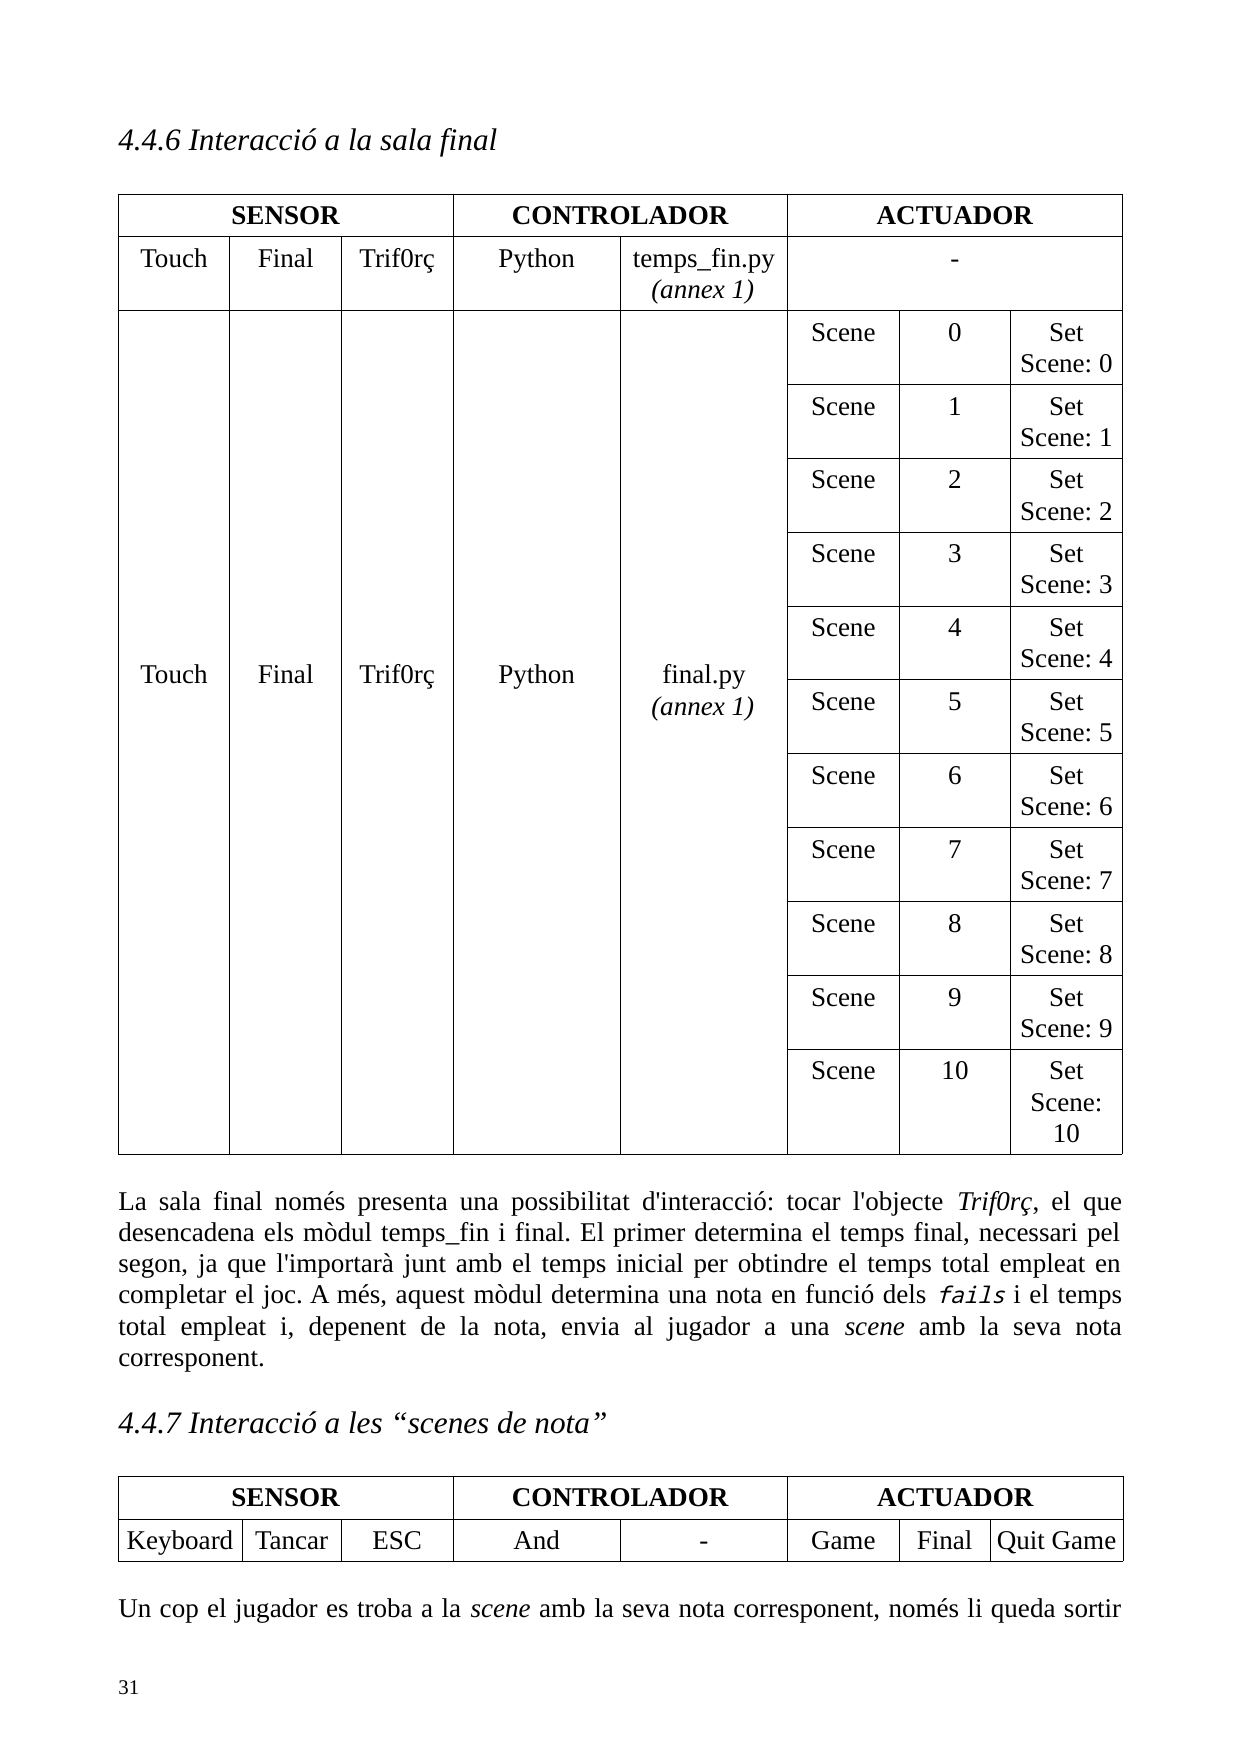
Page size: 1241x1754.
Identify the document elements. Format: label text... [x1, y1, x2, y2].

table_cell Set Scene: 2 [1011, 459, 1122, 532]
table_cell Final [230, 237, 341, 310]
table_header ACTUADOR [788, 1477, 1123, 1518]
table_cell Set Scene: 7 [1011, 828, 1122, 901]
table_cell Scene [788, 459, 899, 532]
table_cell Trif0rç [342, 311, 453, 1154]
table_cell Scene [788, 533, 899, 606]
table_cell Set Scene: 0 [1011, 311, 1122, 384]
table_cell 1 [900, 385, 1010, 458]
table_cell Scene [788, 754, 899, 827]
table_cell Scene [788, 1050, 899, 1154]
table_cell Scene [788, 902, 899, 975]
table_cell Set Scene: 6 [1011, 754, 1122, 827]
table_cell Set Scene: 5 [1011, 680, 1122, 753]
table_cell Scene [788, 976, 899, 1049]
text Un cop el jugador es troba a la scene amb la seva nota corresponent, només li queda sortir [118, 1592, 1122, 1623]
text 4.4.7 Interacció a les “scenes de nota” [118, 1404, 1122, 1440]
table_cell Scene [788, 828, 899, 901]
table_header SENSOR [119, 195, 453, 236]
table_cell Quit Game [991, 1520, 1123, 1561]
text 4.4.6 Interacció a la sala final [118, 122, 1122, 158]
table_cell Scene [788, 385, 899, 458]
table_cell 9 [900, 976, 1010, 1049]
table_header ACTUADOR [788, 195, 1122, 236]
table_cell And [454, 1520, 620, 1561]
table_cell - [621, 1520, 787, 1561]
table_cell temps_fin.py (annex 1) [621, 237, 787, 310]
table_cell 4 [900, 607, 1010, 679]
table_cell Keyboard [119, 1520, 242, 1561]
table_cell Set Scene: 9 [1011, 976, 1122, 1049]
table_cell Set Scene: 3 [1011, 533, 1122, 606]
table_cell Final [900, 1520, 990, 1561]
text La sala final només presenta una possibilitat d'interacció: tocar l'objecte Trif0rç, el que desencadena els mòdul temps_fin i final. El primer determina el temps final, necessari pel segon, ja que l'importarà junt amb el temps inicial per obtindre el temps total empleat en completar el joc. A més, aquest mòdul determina una nota en funció dels fails i el temps total empleat i, depenent de la nota, envia al jugador a una scene amb la seva nota corresponent. [118, 1185, 1122, 1373]
table_cell Set Scene: 4 [1011, 607, 1122, 679]
table_cell 7 [900, 828, 1010, 901]
table_cell 8 [900, 902, 1010, 975]
table_cell 0 [900, 311, 1010, 384]
table_header CONTROLADOR [454, 1477, 787, 1518]
table_cell 6 [900, 754, 1010, 827]
table_cell 10 [900, 1050, 1010, 1154]
table_cell 2 [900, 459, 1010, 532]
table_cell Set Scene: 10 [1011, 1050, 1122, 1154]
table_cell 3 [900, 533, 1010, 606]
table_cell - [788, 237, 1122, 310]
table_cell Final [230, 311, 341, 1154]
table_cell final.py (annex 1) [621, 311, 787, 1154]
table_cell Touch [119, 237, 229, 310]
table_cell 5 [900, 680, 1010, 753]
table_cell Set Scene: 8 [1011, 902, 1122, 975]
table_cell Scene [788, 311, 899, 384]
table_cell Tancar [243, 1520, 341, 1561]
table_cell Scene [788, 607, 899, 679]
table_cell Touch [119, 311, 229, 1154]
table_cell Game [788, 1520, 899, 1561]
table_cell Scene [788, 680, 899, 753]
table_cell ESC [342, 1520, 453, 1561]
table_cell Trif0rç [342, 237, 453, 310]
table_cell Python [454, 311, 620, 1154]
table_cell Set Scene: 1 [1011, 385, 1122, 458]
table_header SENSOR [119, 1477, 453, 1518]
table_header CONTROLADOR [454, 195, 787, 236]
table_cell Python [454, 237, 620, 310]
